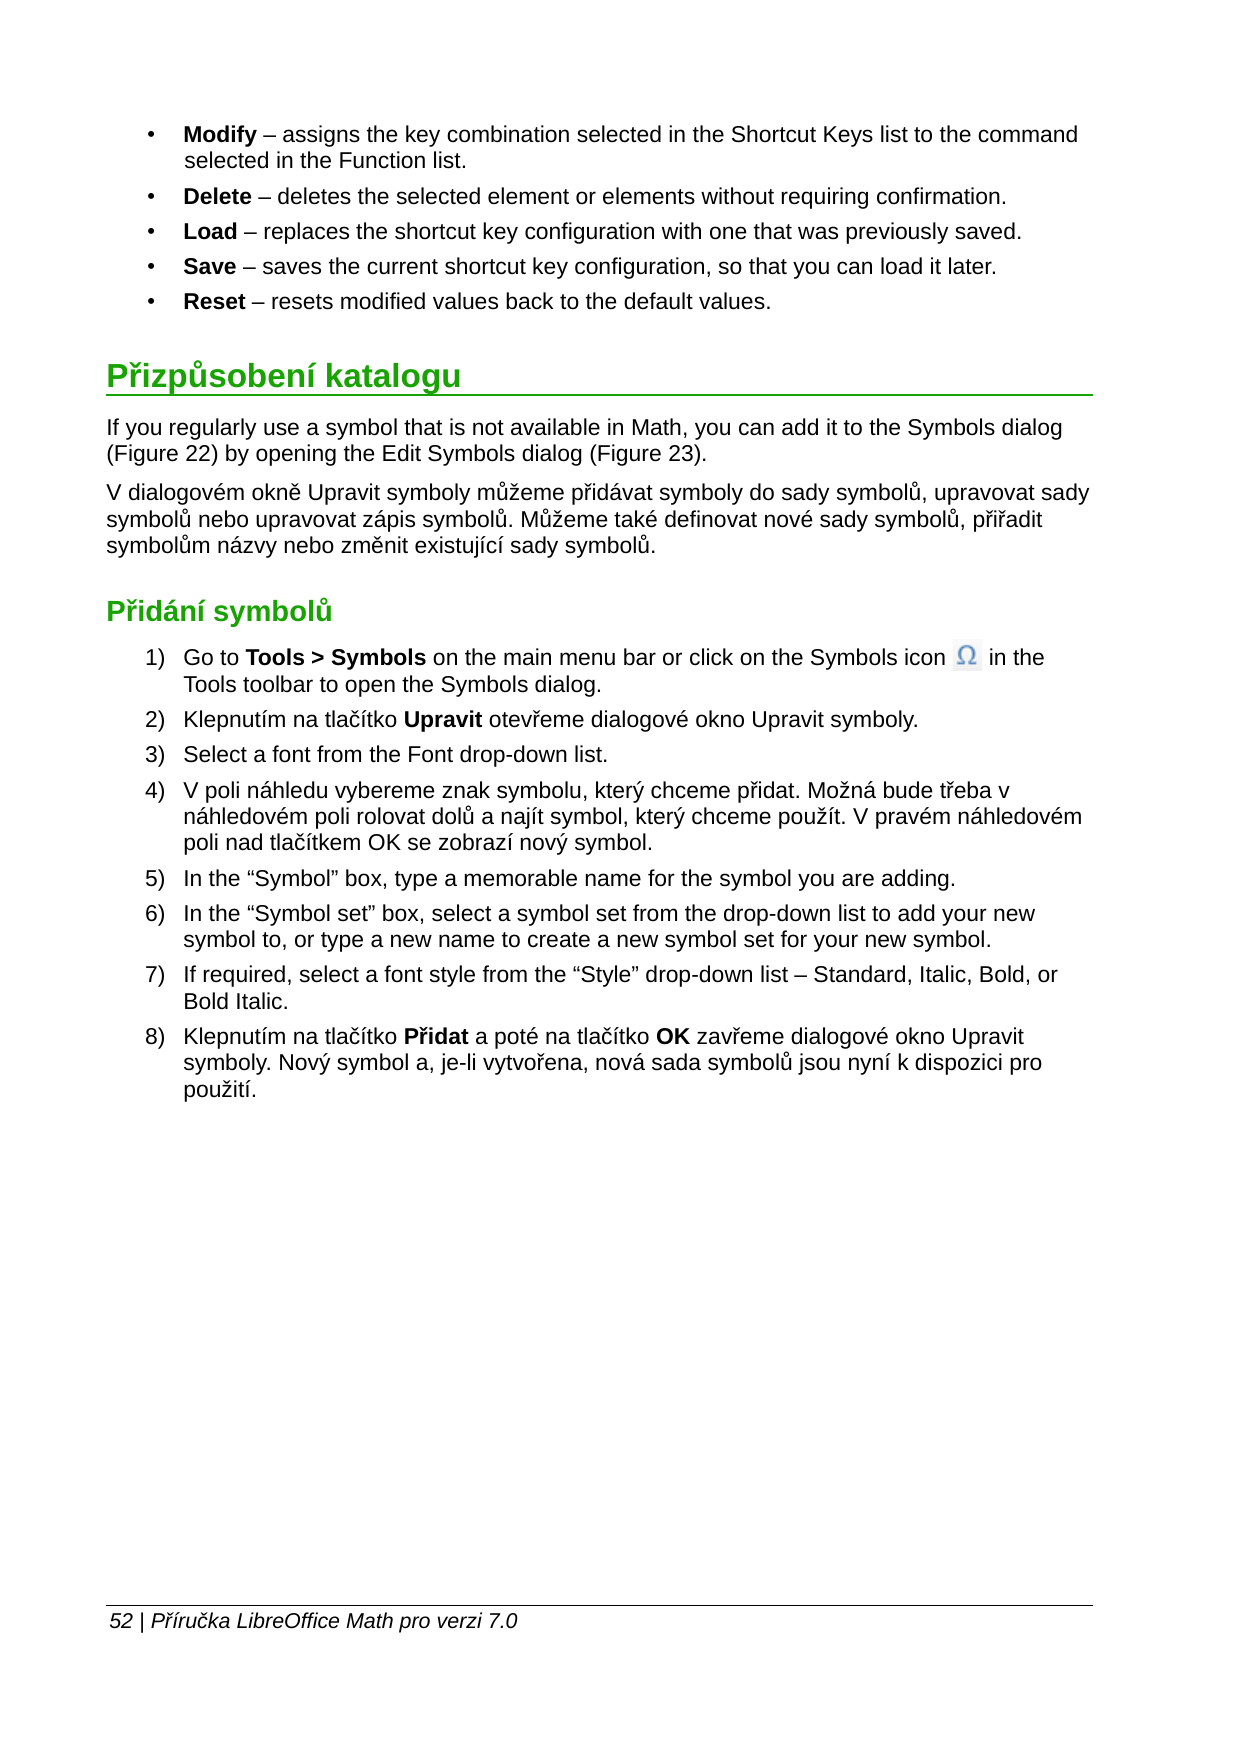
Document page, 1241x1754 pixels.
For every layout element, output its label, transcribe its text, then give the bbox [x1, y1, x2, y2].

picture [952, 639, 983, 671]
text If you regularly use a symbol that is not available in Math, you can add it to the Symbols dialog (Figure 22) by opening the Edit Symbols dialog (Figure 23). [106, 414, 1093, 467]
list Select a font from the Font drop-down list. [165, 741, 1093, 768]
list Reset – resets modified values back to the default values. [144, 285, 1093, 317]
list Save – saves the current shortcut key configuration, so that you can load it later. [144, 250, 1093, 279]
list Delete – deletes the selected element or elements without requiring confirmation. [144, 180, 1093, 209]
list Klepnutím na tlačítko Přidat a poté na tlačítko OK zavřeme dialogové okno Upravit symboly. Nový symbol a, je-li vytvořena, nová sada symbolů jsou nyní k dispozici pro použití. [165, 1023, 1093, 1102]
list Modify – assigns the key combination selected in the Shortcut Keys list to the command selected in the Function list. [144, 118, 1093, 174]
subtitle Přizpůsobení katalogu [106, 356, 1093, 394]
list Klepnutím na tlačítko Upravit otevřeme dialogové okno Upravit symboly. [165, 706, 1093, 733]
subtitle Přidání symbolů [106, 594, 1093, 628]
list Load – replaces the shortcut key configuration with one that was previously saved. [144, 215, 1093, 244]
list In the “Symbol” box, type a memorable name for the symbol you are adding. [165, 864, 1093, 891]
text V dialogovém okně Upravit symboly můžeme přidávat symboly do sady symbolů, upravovat sady symbolů nebo upravovat zápis symbolů. Můžeme také definovat nové sady symbolů, přiřadit symbolům názvy nebo změnit existující sady symbolů. [106, 479, 1093, 558]
list V poli náhledu vybereme znak symbolu, který chceme přidat. Možná bude třeba v náhledovém poli rolovat dolů a najít symbol, který chceme použít. V pravém náhledovém poli nad tlačítkem OK se zobrazí nový symbol. [165, 777, 1093, 856]
list In the “Symbol set” box, select a symbol set from the drop-down list to add your new symbol to, or type a new name to create a new symbol set for your new symbol. [165, 900, 1093, 952]
list Go to Tools > Symbols on the main menu bar or click on the Symbols icon in the Tools toolbar to open the Symbols dialog. [165, 640, 1093, 697]
list If required, select a font style from the “Style” drop-down list – Standard, Italic, Bold, or Bold Italic. [165, 961, 1093, 1014]
